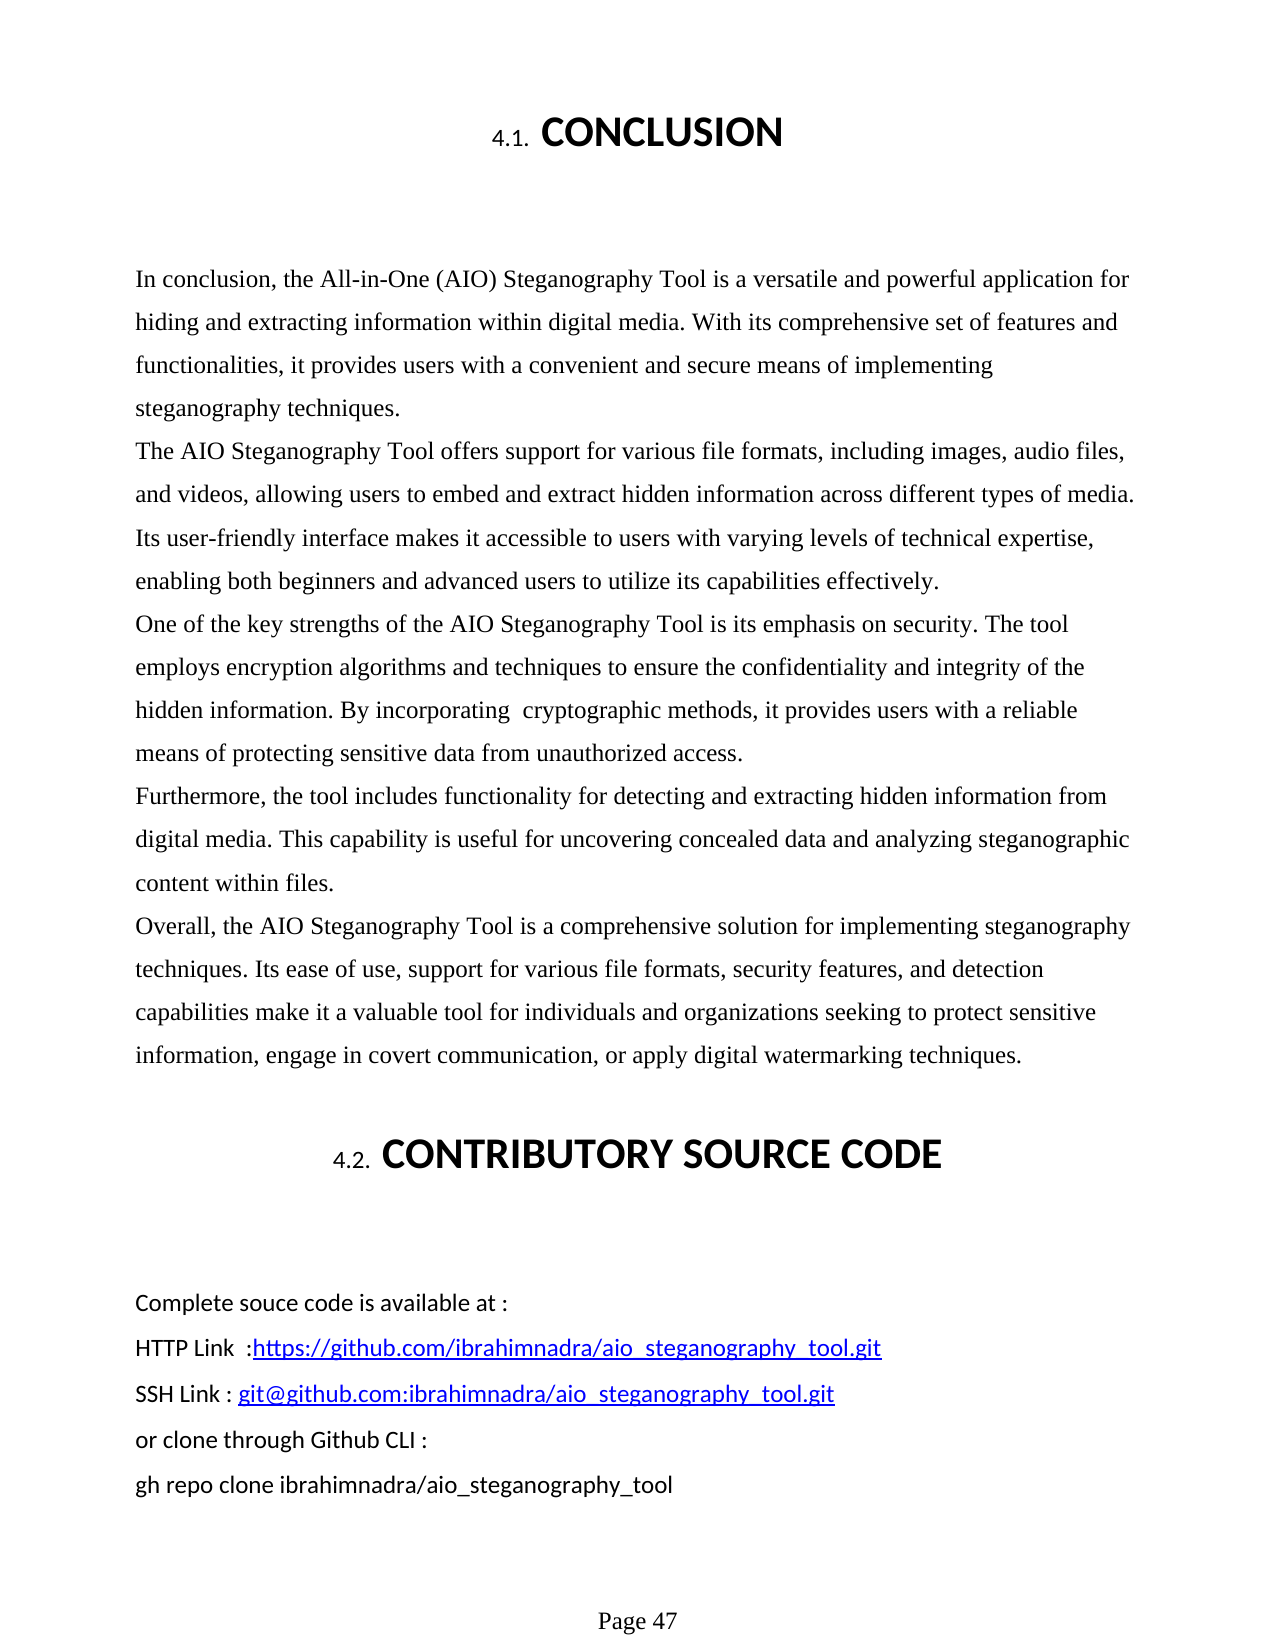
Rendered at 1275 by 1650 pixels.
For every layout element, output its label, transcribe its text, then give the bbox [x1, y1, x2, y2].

text One of the key strengths of the AIO Steganography Tool is its emphasis on security. The tool employs encryption algorithms and techniques to ensure the confidentiality and integrity of the hidden information. By incorporating cryptographic methods, it provides users with a reliable means of protecting sensitive data from unauthorized access. [135, 609, 1140, 767]
text Furthermore, the tool includes functionality for detecting and extracting hidden information from digital media. This capability is useful for uncovering concealed data and analyzing steganographic content within files. [135, 781, 1140, 896]
text 4.1. CONCLUSION [135, 104, 1140, 157]
text Complete souce code is available at : [135, 1287, 1140, 1317]
text gh repo clone ibrahimnadra/aio_steganography_tool [135, 1469, 1140, 1500]
text The AIO Steganography Tool offers support for various file formats, including images, audio files, and videos, allowing users to embed and extract hidden information across different types of media. Its user-friendly interface makes it accessible to users with varying levels of technical expertise, enabling both beginners and advanced users to utilize its capabilities effectively. [135, 436, 1140, 594]
text In conclusion, the All-in-One (AIO) Steganography Tool is a versatile and powerful application for hiding and extracting information within digital media. With its comprehensive set of features and functionalities, it provides users with a convenient and secure means of implementing steganography techniques. [135, 264, 1140, 422]
text or clone through Github CLI : [135, 1424, 1140, 1454]
text 4.2. CONTRIBUTORY SOURCE CODE [135, 1126, 1140, 1180]
text Overall, the AIO Steganography Tool is a comprehensive solution for implementing steganography techniques. Its ease of use, support for various file formats, security features, and detection capabilities make it a valuable tool for individuals and organizations seeking to protect sensitive information, engage in covert communication, or apply digital watermarking techniques. [135, 911, 1140, 1069]
text HTTP Link :https://github.com/ibrahimnadra/aio_steganography_tool.git [135, 1332, 1140, 1363]
text SSH Link : git@github.com:ibrahimnadra/aio_steganography_tool.git [135, 1378, 1140, 1409]
